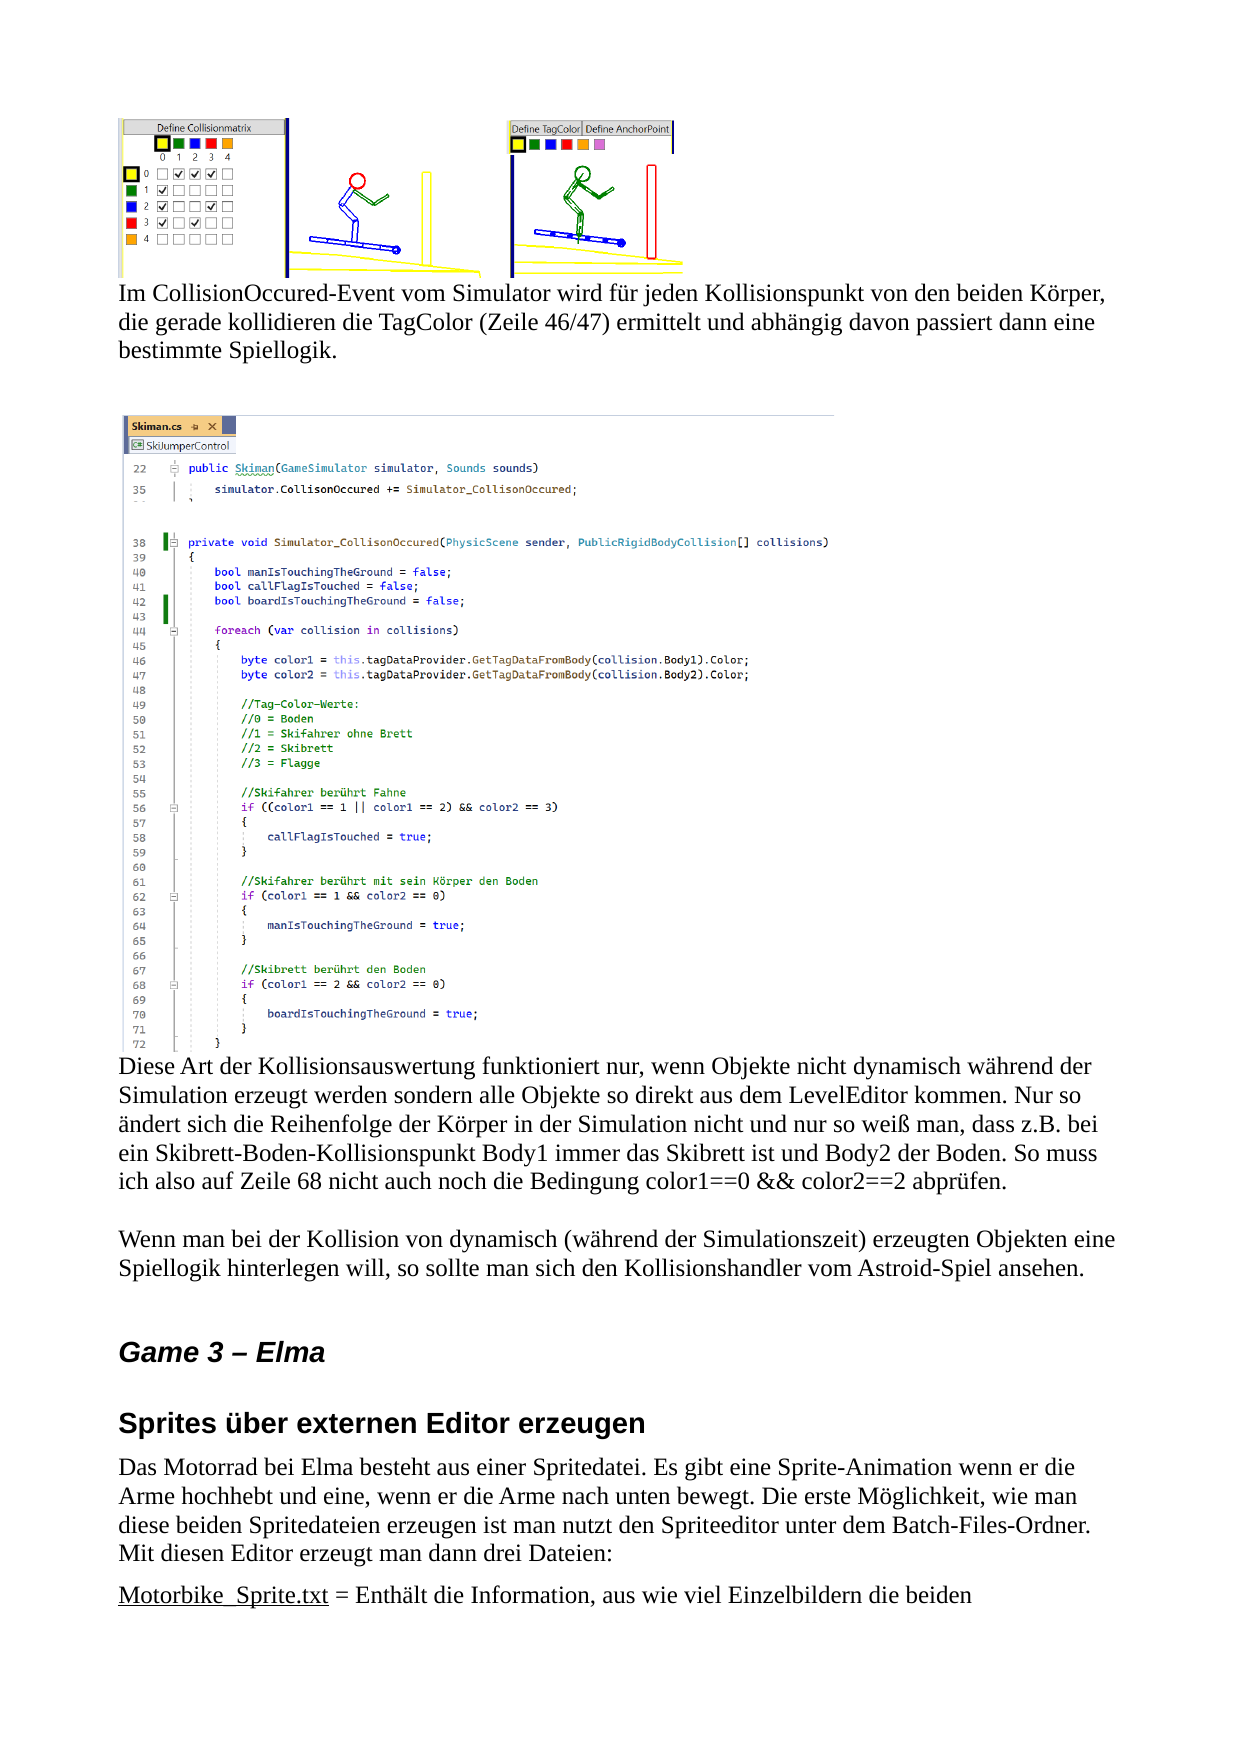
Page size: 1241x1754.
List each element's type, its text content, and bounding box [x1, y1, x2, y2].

subtitle Game 3 – Elma [118, 1335, 1122, 1369]
text Wenn man bei der Kollision von dynamisch (während der Simulationszeit) erzeugten Objekten eine Spiellogik hinterlegen will, so sollte man sich den Kollisionshandler vom Astroid-Spiel ansehen. [118, 1224, 1122, 1281]
text Diese Art der Kollisionsauswertung funktioniert nur, wenn Objekte nicht dynamisch während der Simulation erzeugt werden sondern alle Objekte so direkt aus dem LevelEditor kommen. Nur so ändert sich die Reihenfolge der Körper in der Simulation nicht und nur so weiß man, dass z.B. bei ein Skibrett-Boden-Kollisionspunkt Body1 immer das Skibrett ist und Body2 der Boden. So muss ich also auf Zeile 68 nicht auch noch die Bedingung color1==0 && color2==2 abprüfen. [118, 393, 1122, 1195]
text Im CollisionOccured-Event vom Simulator wird für jeden Kollisionspunkt von den beiden Körper, die gerade kollidieren die TagColor (Zeile 46/47) ermittelt und abhängig davon passiert dann eine bestimmte Spiellogik. [118, 118, 1122, 364]
text Motorbike_Sprite.txt = Enthält die Information, aus wie viel Einzelbildern die beiden [118, 1580, 1122, 1608]
picture [118, 118, 683, 278]
subtitle Sprites über externen Editor erzeugen [118, 1406, 1122, 1440]
picture [122, 415, 835, 1052]
text Das Motorrad bei Elma besteht aus einer Spritedatei. Es gibt eine Sprite-Animation wenn er die Arme hochhebt und eine, wenn er die Arme nach unten bewegt. Die erste Möglichkeit, wie man diese beiden Spritedateien erzeugen ist man nutzt den Spriteeditor unter dem Batch-Files-Ordner. Mit diesen Editor erzeugt man dann drei Dateien: [118, 1452, 1122, 1567]
